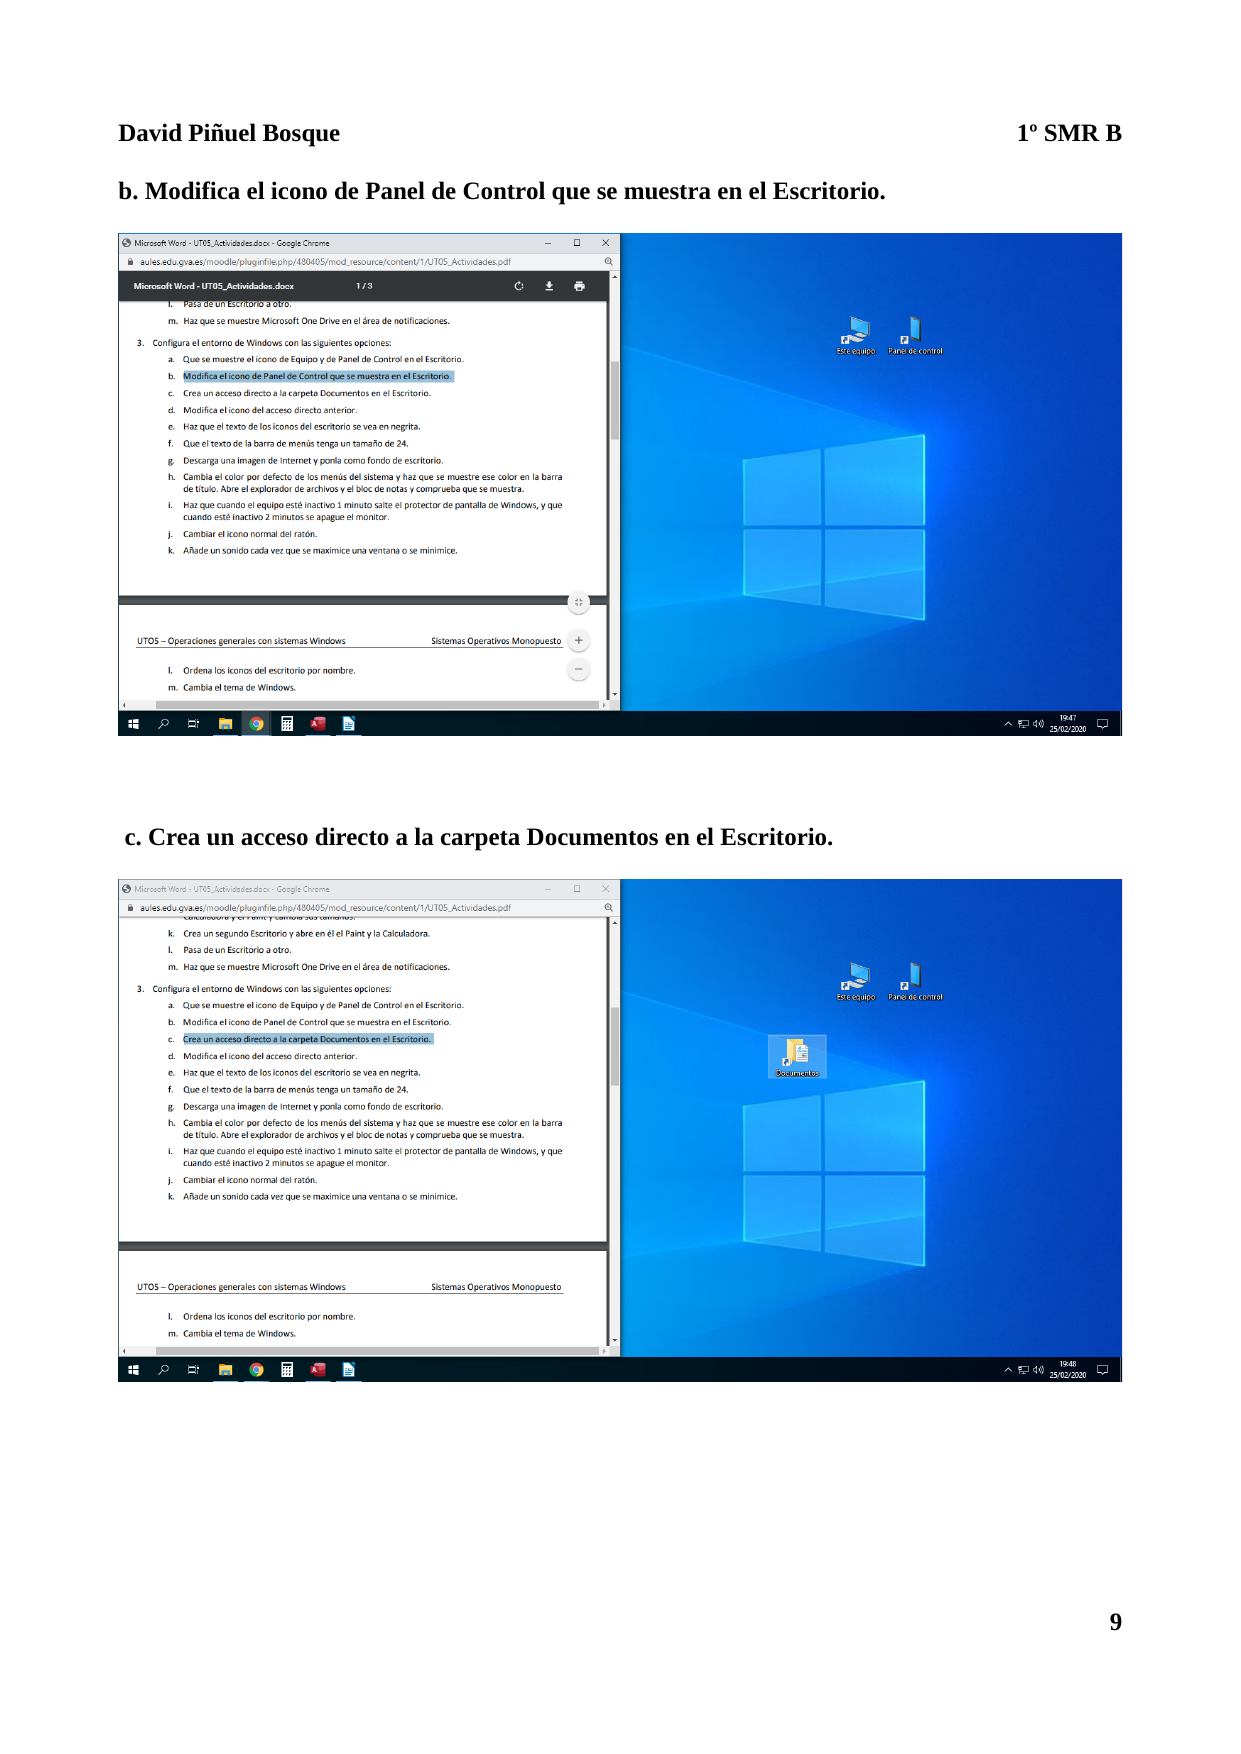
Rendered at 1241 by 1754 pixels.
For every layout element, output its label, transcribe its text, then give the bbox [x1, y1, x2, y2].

text b. Modifica el icono de Panel de Control que se muestra en el Escritorio. [118, 176, 1122, 205]
text c. Crea un acceso directo a la carpeta Documentos en el Escritorio. [118, 822, 1122, 851]
picture [118, 879, 1123, 1382]
picture [118, 233, 1123, 736]
